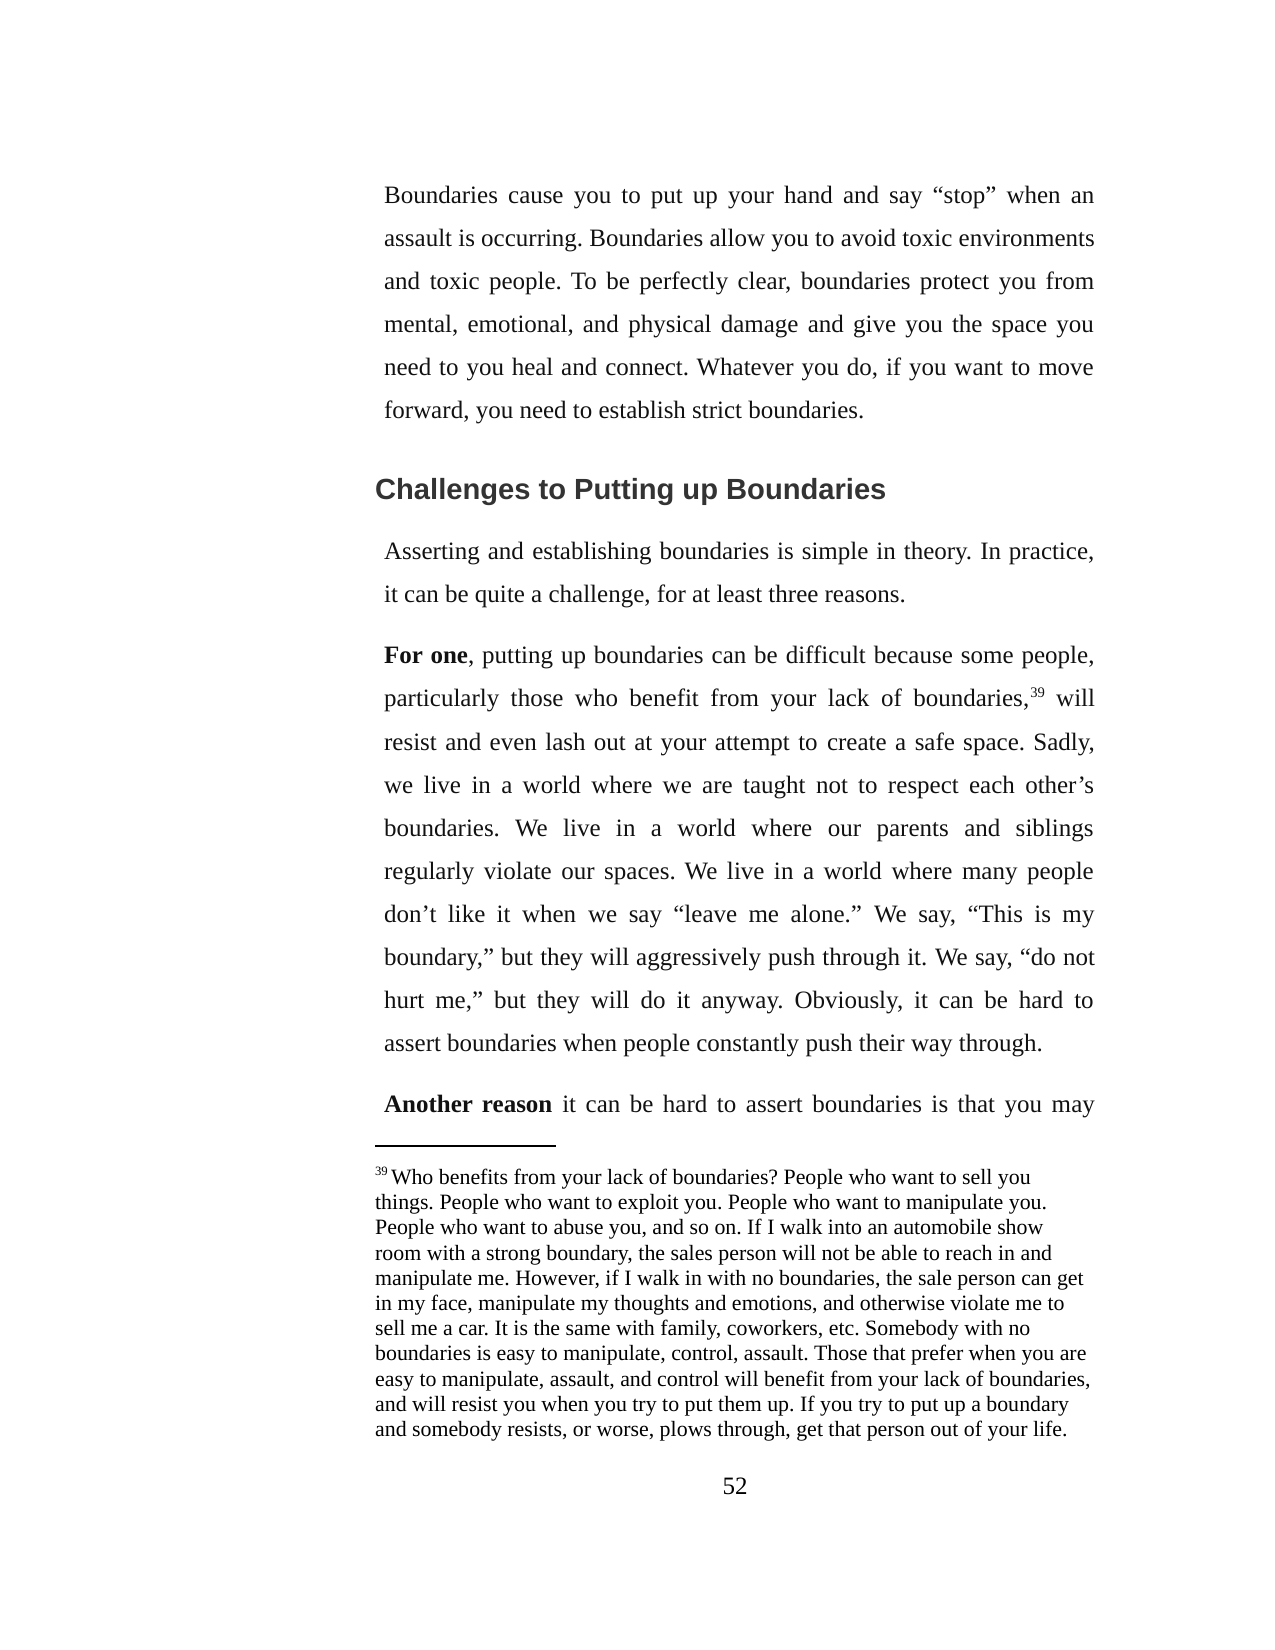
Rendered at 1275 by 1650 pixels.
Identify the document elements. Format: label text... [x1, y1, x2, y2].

text Who benefits from your lack of boundaries? People who want to sell you things. People who want to exploit you. People who want to manipulate you. People who want to abuse you, and so on. If I walk into an automobile show room with a strong boundary, the sales person will not be able to reach in and manipulate me. However, if I walk in with no boundaries, the sale person can get in my face, manipulate my thoughts and emotions, and otherwise violate me to sell me a car. It is the same with family, coworkers, etc. Somebody with no boundaries is easy to manipulate, control, assault. Those that prefer when you are easy to manipulate, assault, and control will benefit from your lack of boundaries, and will resist you when you try to put them up. If you try to put up a boundary and somebody resists, or worse, plows through, get that person out of your life. [375, 1164, 1095, 1441]
text Asserting and establishing boundaries is simple in theory. In practice, it can be quite a challenge, for at least three reasons. [384, 536, 1095, 608]
text For one, putting up boundaries can be difficult because some people, particularly those who benefit from your lack of boundaries, will resist and even lash out at your attempt to create a safe space. Sadly, we live in a world where we are taught not to respect each other’s boundaries. We live in a world where our parents and siblings regularly violate our spaces. We live in a world where many people don’t like it when we say “leave me alone.” We say, “This is my boundary,” but they will aggressively push through it. We say, “do not hurt me,” but they will do it anyway. Obviously, it can be hard to assert boundaries when people constantly push their way through. [384, 640, 1095, 1057]
text Boundaries cause you to put up your hand and say “stop” when an assault is occurring. Boundaries allow you to avoid toxic environments and toxic people. To be perfectly clear, boundaries protect you from mental, emotional, and physical damage and give you the space you need to you heal and connect. Whatever you do, if you want to move forward, you need to establish strict boundaries. [384, 180, 1095, 424]
subtitle Challenges to Putting up Boundaries [375, 472, 1095, 505]
text Another reason it can be hard to assert boundaries is that you may [384, 1089, 1095, 1118]
